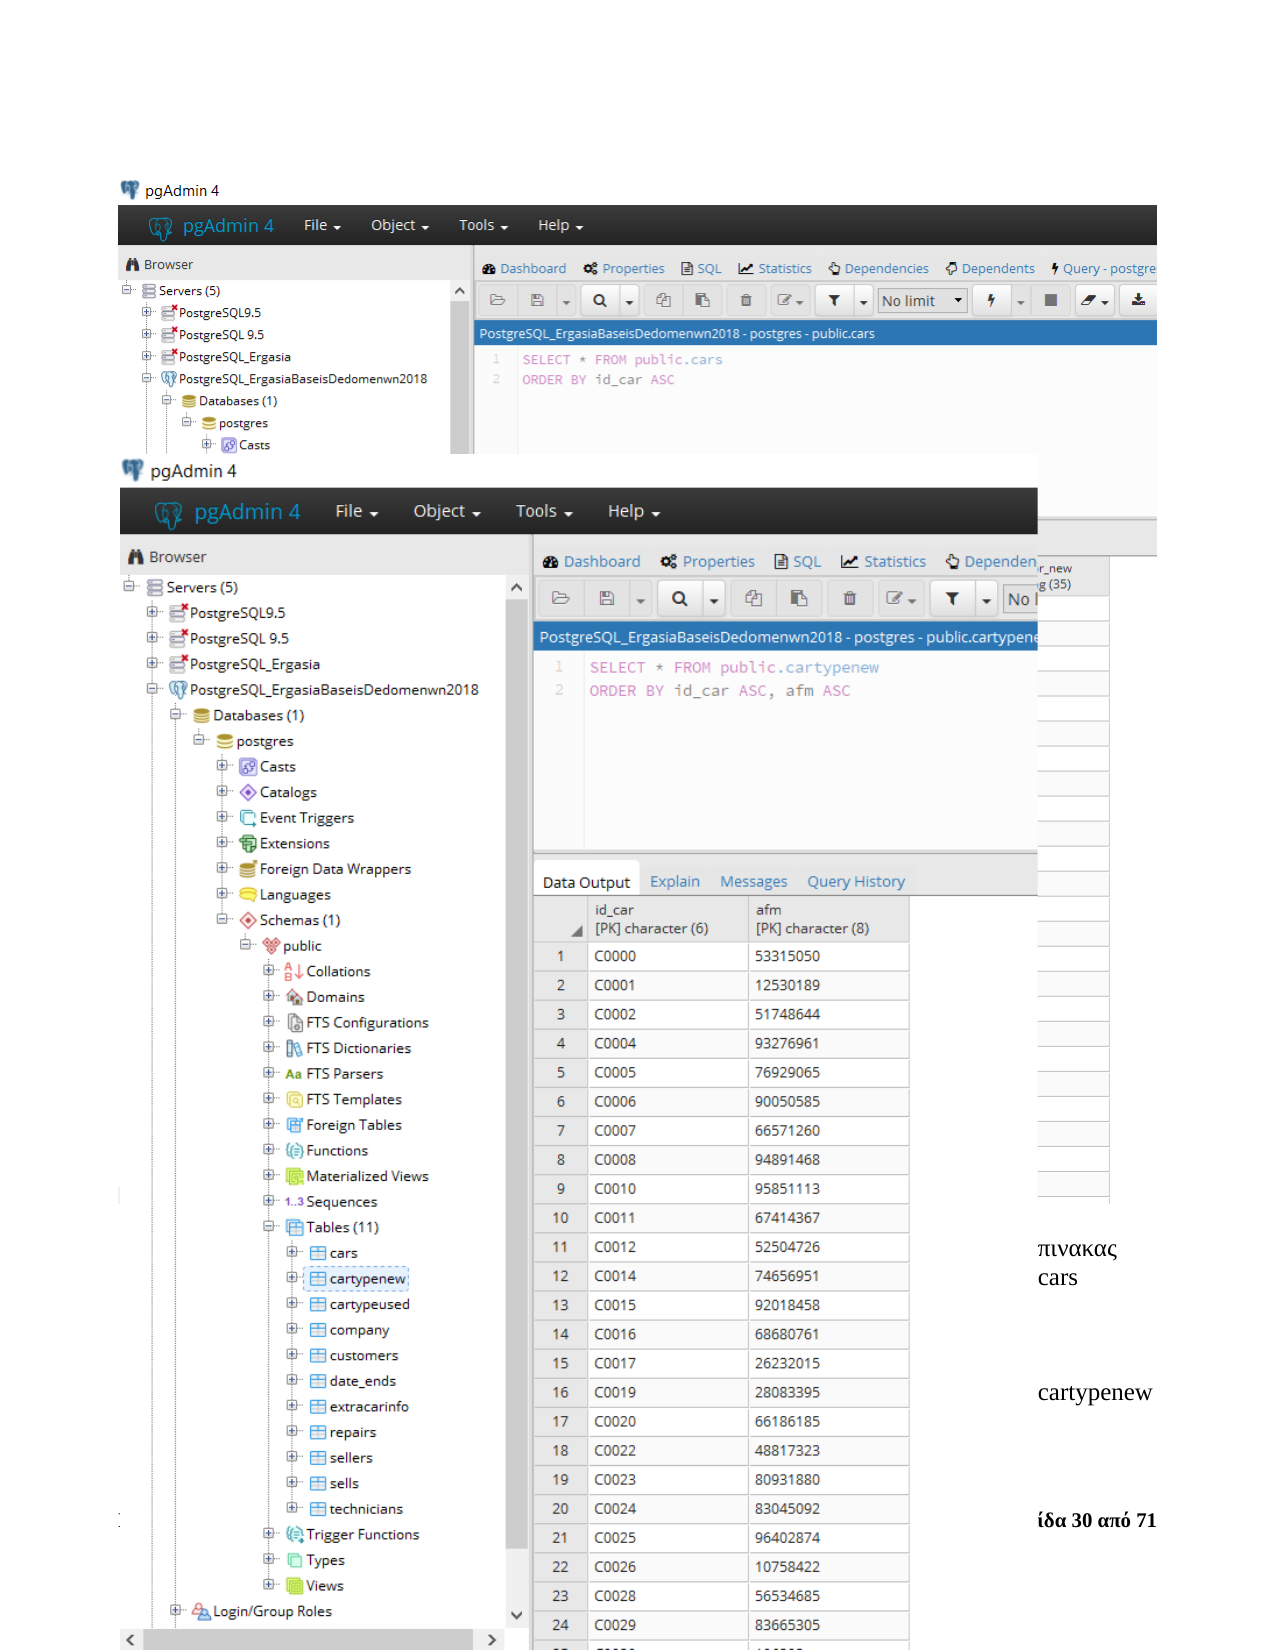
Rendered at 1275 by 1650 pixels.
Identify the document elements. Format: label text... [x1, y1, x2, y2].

picture [118, 176, 1157, 1650]
text cartypenew [1038, 1377, 1157, 1405]
text πινακας cars [1038, 1233, 1157, 1290]
